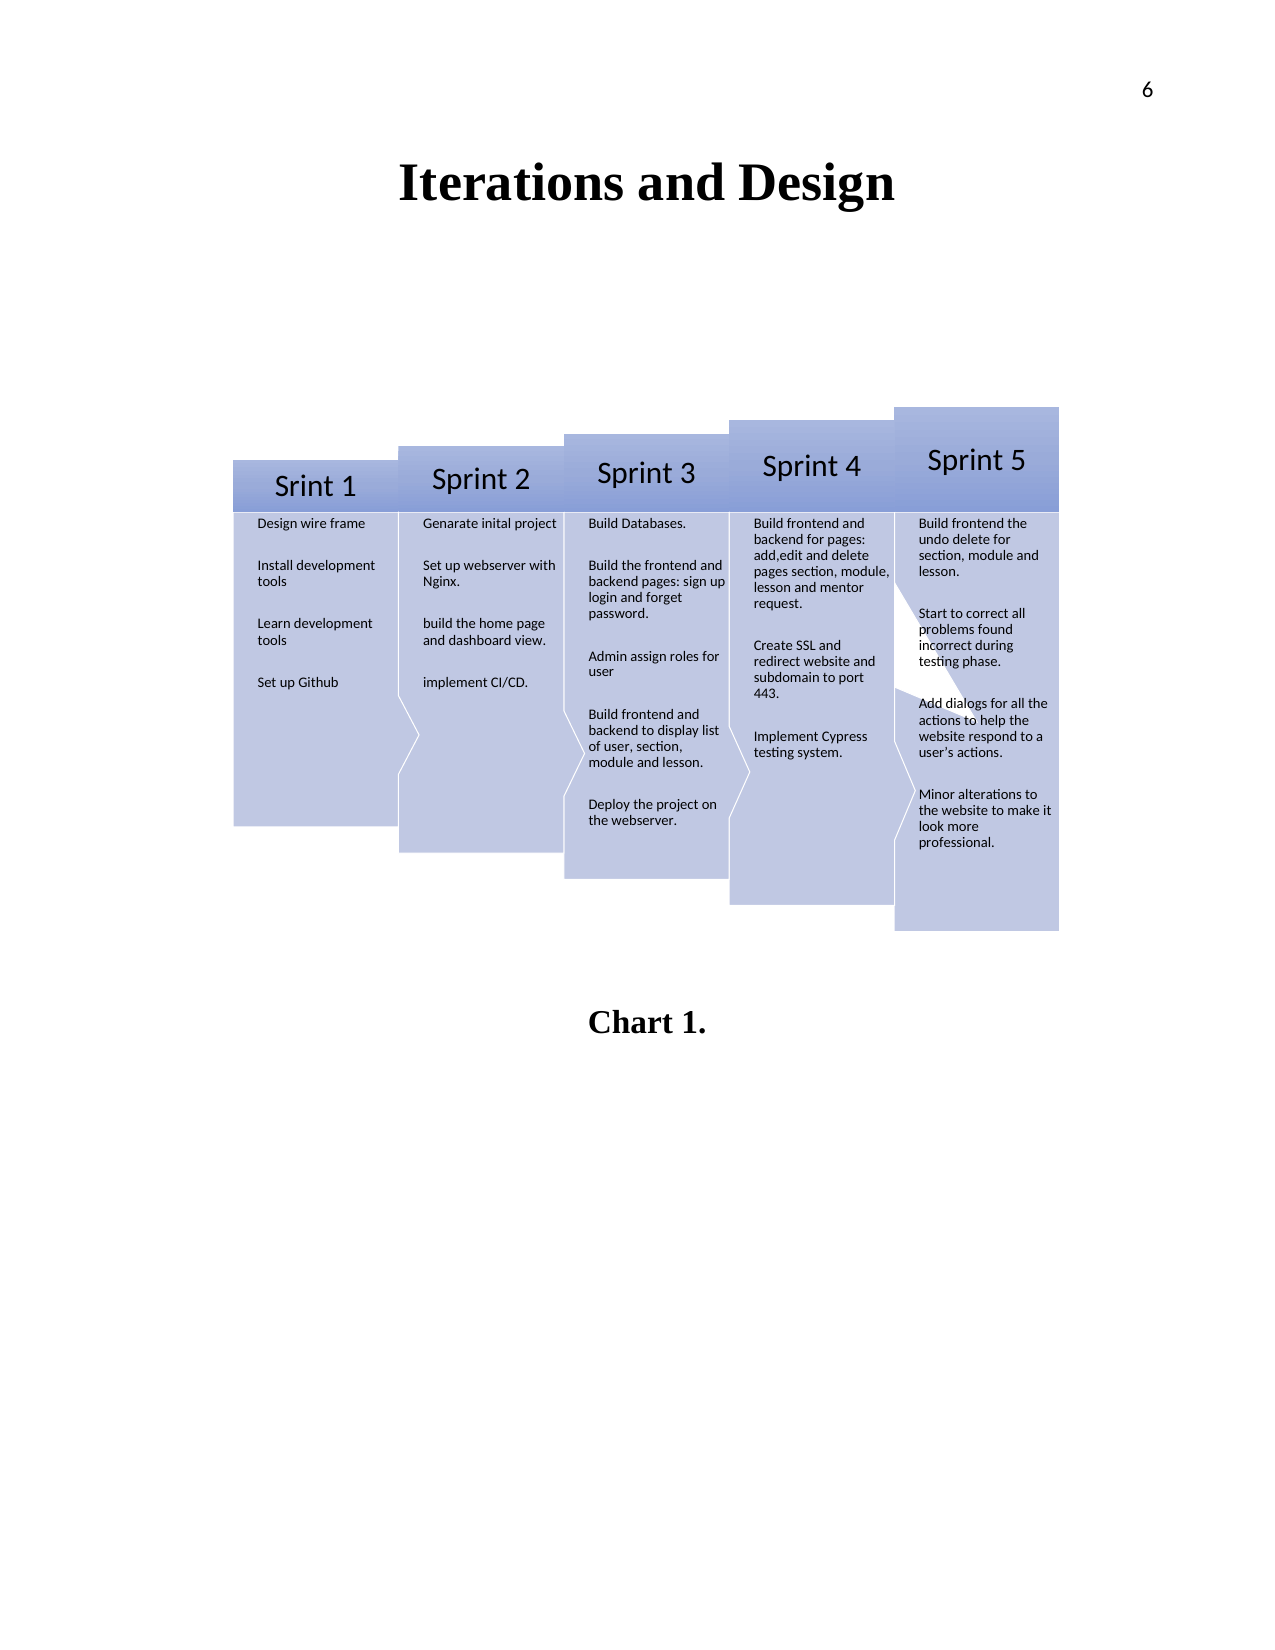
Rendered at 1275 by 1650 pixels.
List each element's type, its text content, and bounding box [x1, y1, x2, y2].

text Chart 1. [141, 1003, 1153, 1041]
text Iterations and Design [141, 150, 1153, 212]
